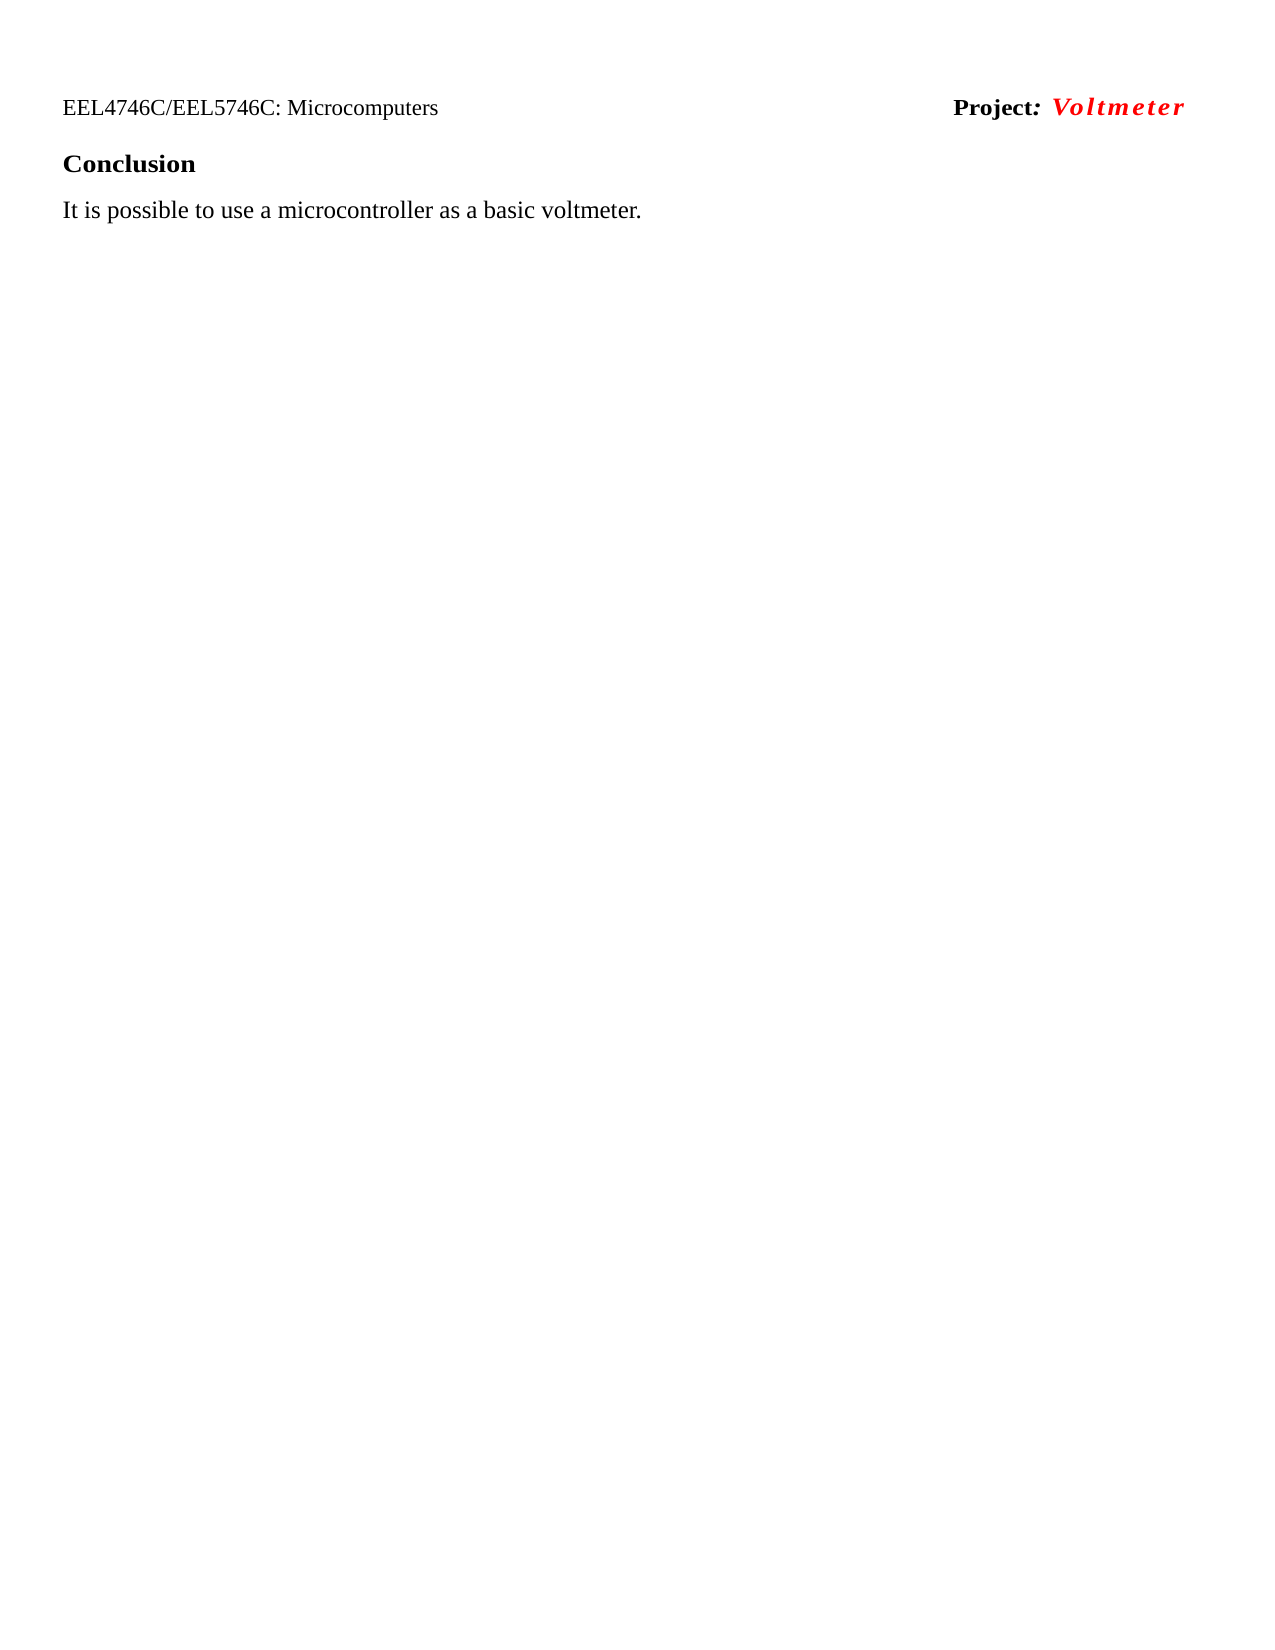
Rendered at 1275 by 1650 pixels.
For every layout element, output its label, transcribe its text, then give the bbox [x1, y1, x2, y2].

subtitle Conclusion [62, 149, 1212, 178]
text It is possible to use a microcontroller as a basic voltmeter. [62, 195, 1212, 224]
